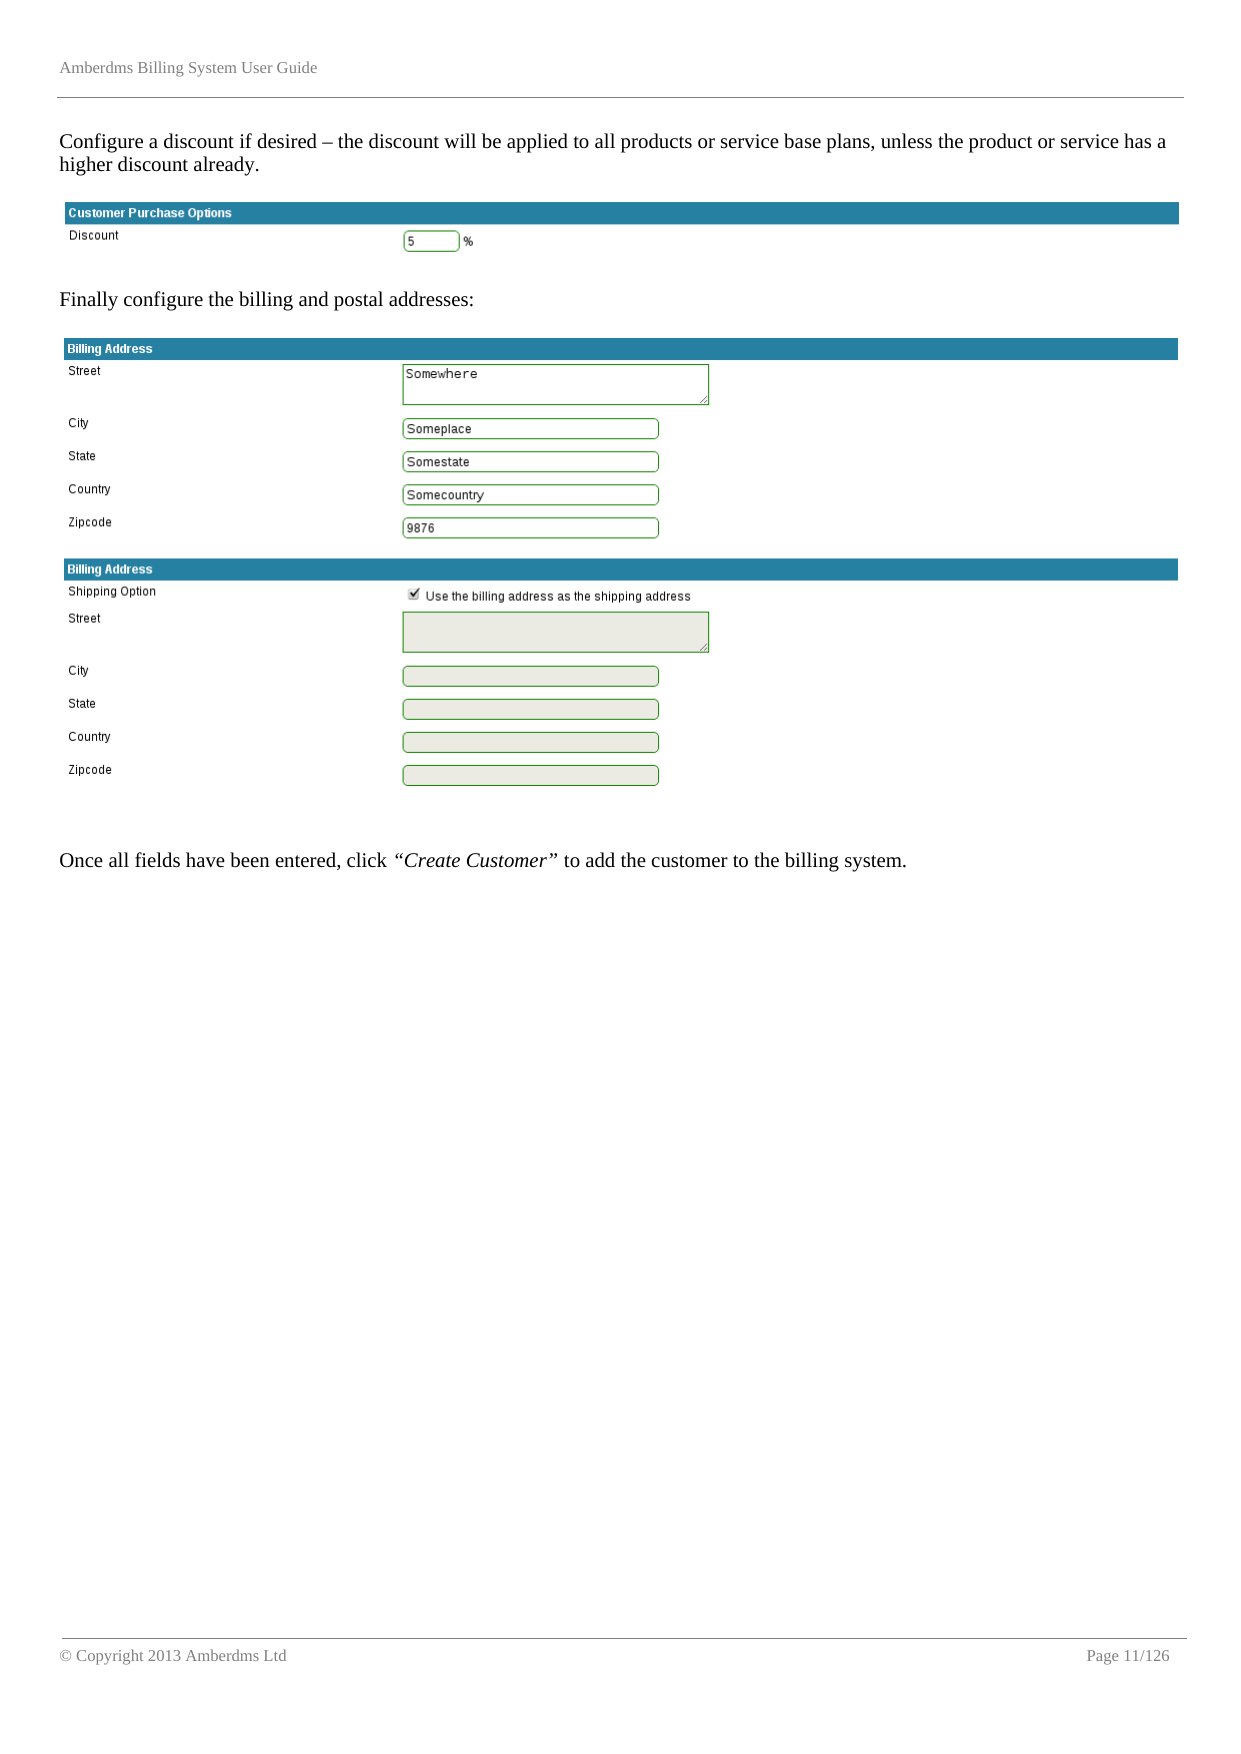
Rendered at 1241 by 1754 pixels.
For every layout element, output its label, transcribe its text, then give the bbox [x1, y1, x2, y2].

picture [59, 334, 1182, 803]
text Once all fields have been entered, click “Create Customer” to add the customer to the billing system. [59, 849, 1181, 872]
text Finally configure the billing and postal addresses: [59, 288, 1181, 311]
picture [59, 198, 1182, 265]
text Configure a discount if desired – the discount will be applied to all products or service base plans, unless the product or service has a higher discount already. [59, 130, 1181, 176]
